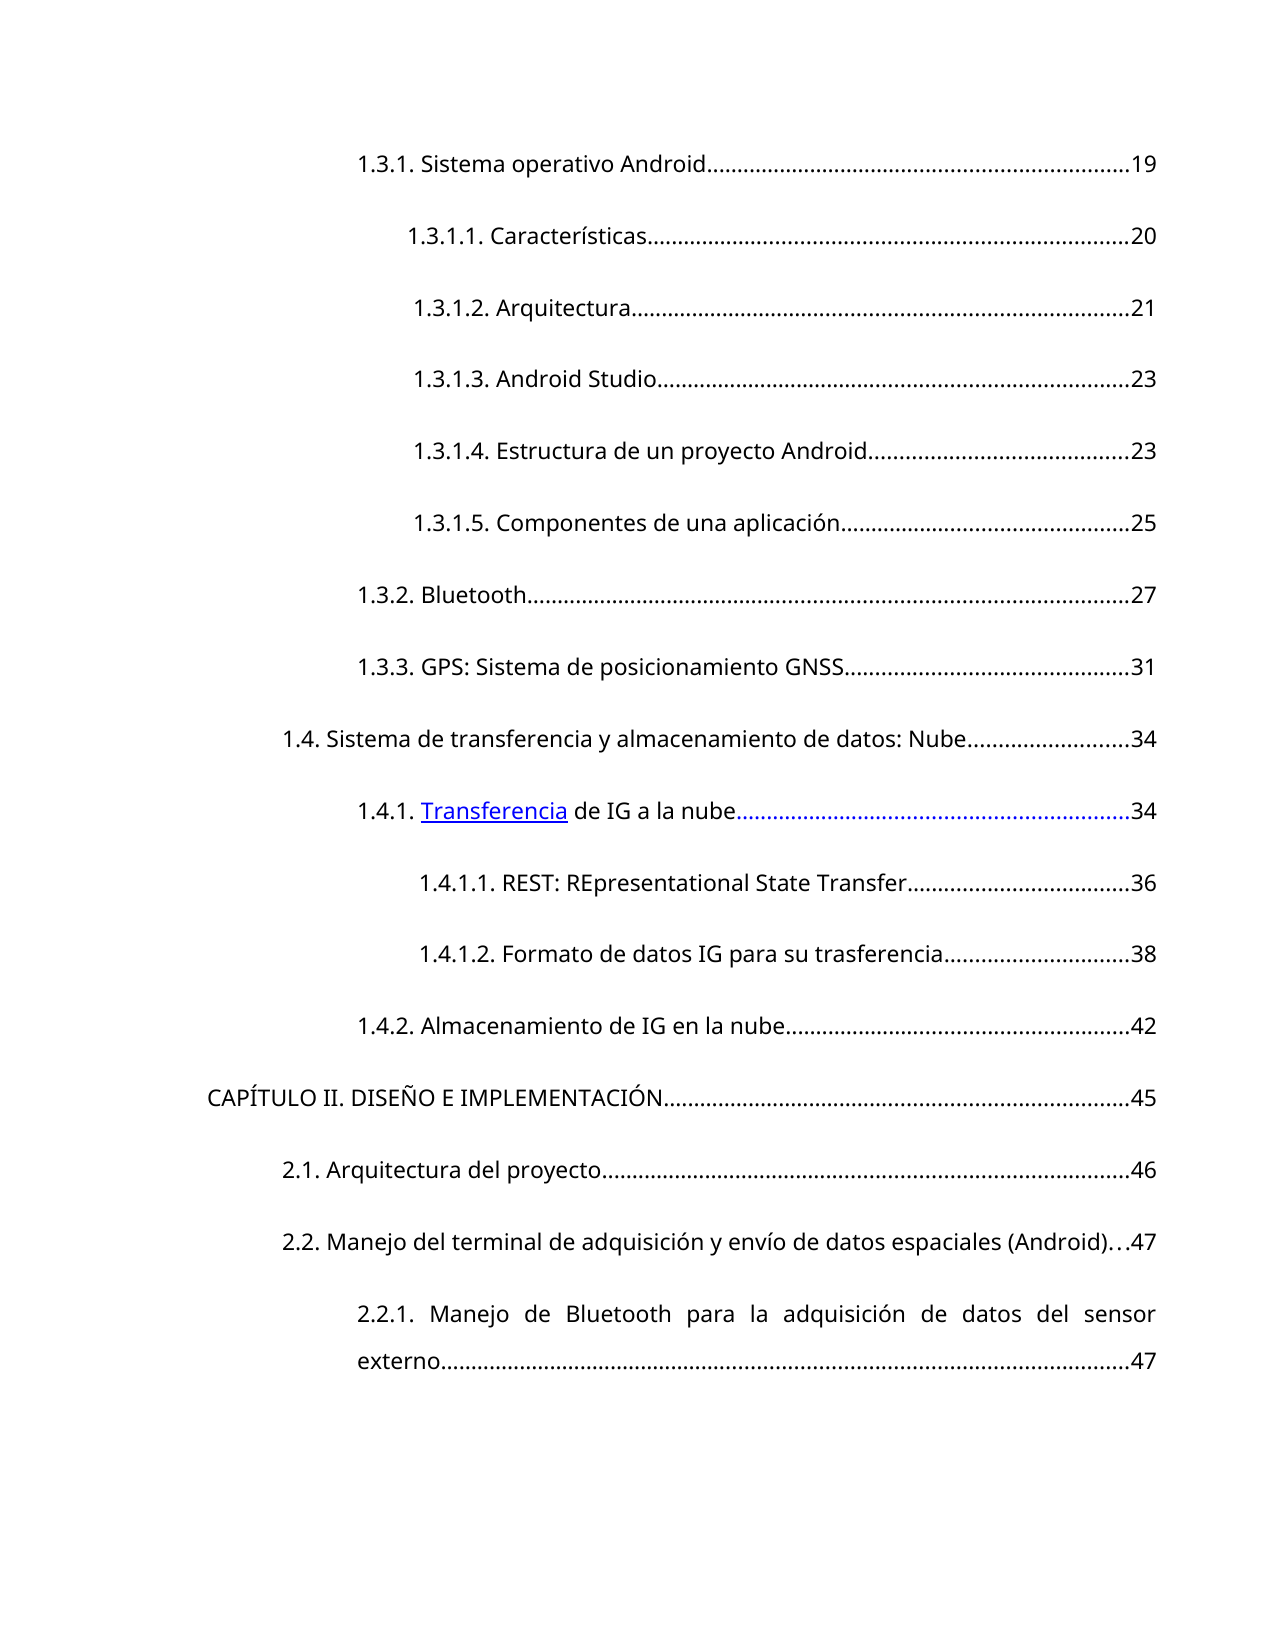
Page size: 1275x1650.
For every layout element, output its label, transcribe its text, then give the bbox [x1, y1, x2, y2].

text 1.3.1.4. Estructura de un proyecto Android 23 [282, 435, 1157, 466]
text 2.2.1. Manejo de Bluetooth para la adquisición de datos del sensor externo 47 [357, 1298, 1157, 1376]
text 1.4.1.2. Formato de datos IG para su trasferencia 38 [282, 938, 1157, 969]
text 2.1. Arquitectura del proyecto 46 [282, 1154, 1157, 1185]
text 1.3.1.2. Arquitectura 21 [282, 291, 1157, 323]
text 1.4.1. Transferencia de IG a la nube 34 [357, 794, 1157, 826]
text 1.4. Sistema de transferencia y almacenamiento de datos: Nube 34 [282, 723, 1157, 754]
text 1.3.1.3. Android Studio 23 [282, 363, 1157, 394]
text 2.2. Manejo del terminal de adquisición y envío de datos espaciales (Android) 47 [282, 1226, 1157, 1257]
text 1.3.1.1. Características 20 [282, 219, 1157, 251]
text 1.4.2. Almacenamiento de IG en la nube 42 [357, 1010, 1157, 1041]
text 1.3.1.5. Componentes de una aplicación 25 [282, 507, 1157, 538]
text 1.3.3. GPS: Sistema de posicionamiento GNSS 31 [357, 651, 1157, 682]
text CapÍtulo II. DISEÑO E IMPLEMENTACIÓN 45 [207, 1082, 1157, 1113]
text 1.3.1. Sistema operativo Android 19 [357, 148, 1157, 179]
text 1.3.2. Bluetooth 27 [357, 579, 1157, 610]
text 1.4.1.1. REST: REpresentational State Transfer 36 [282, 866, 1157, 898]
